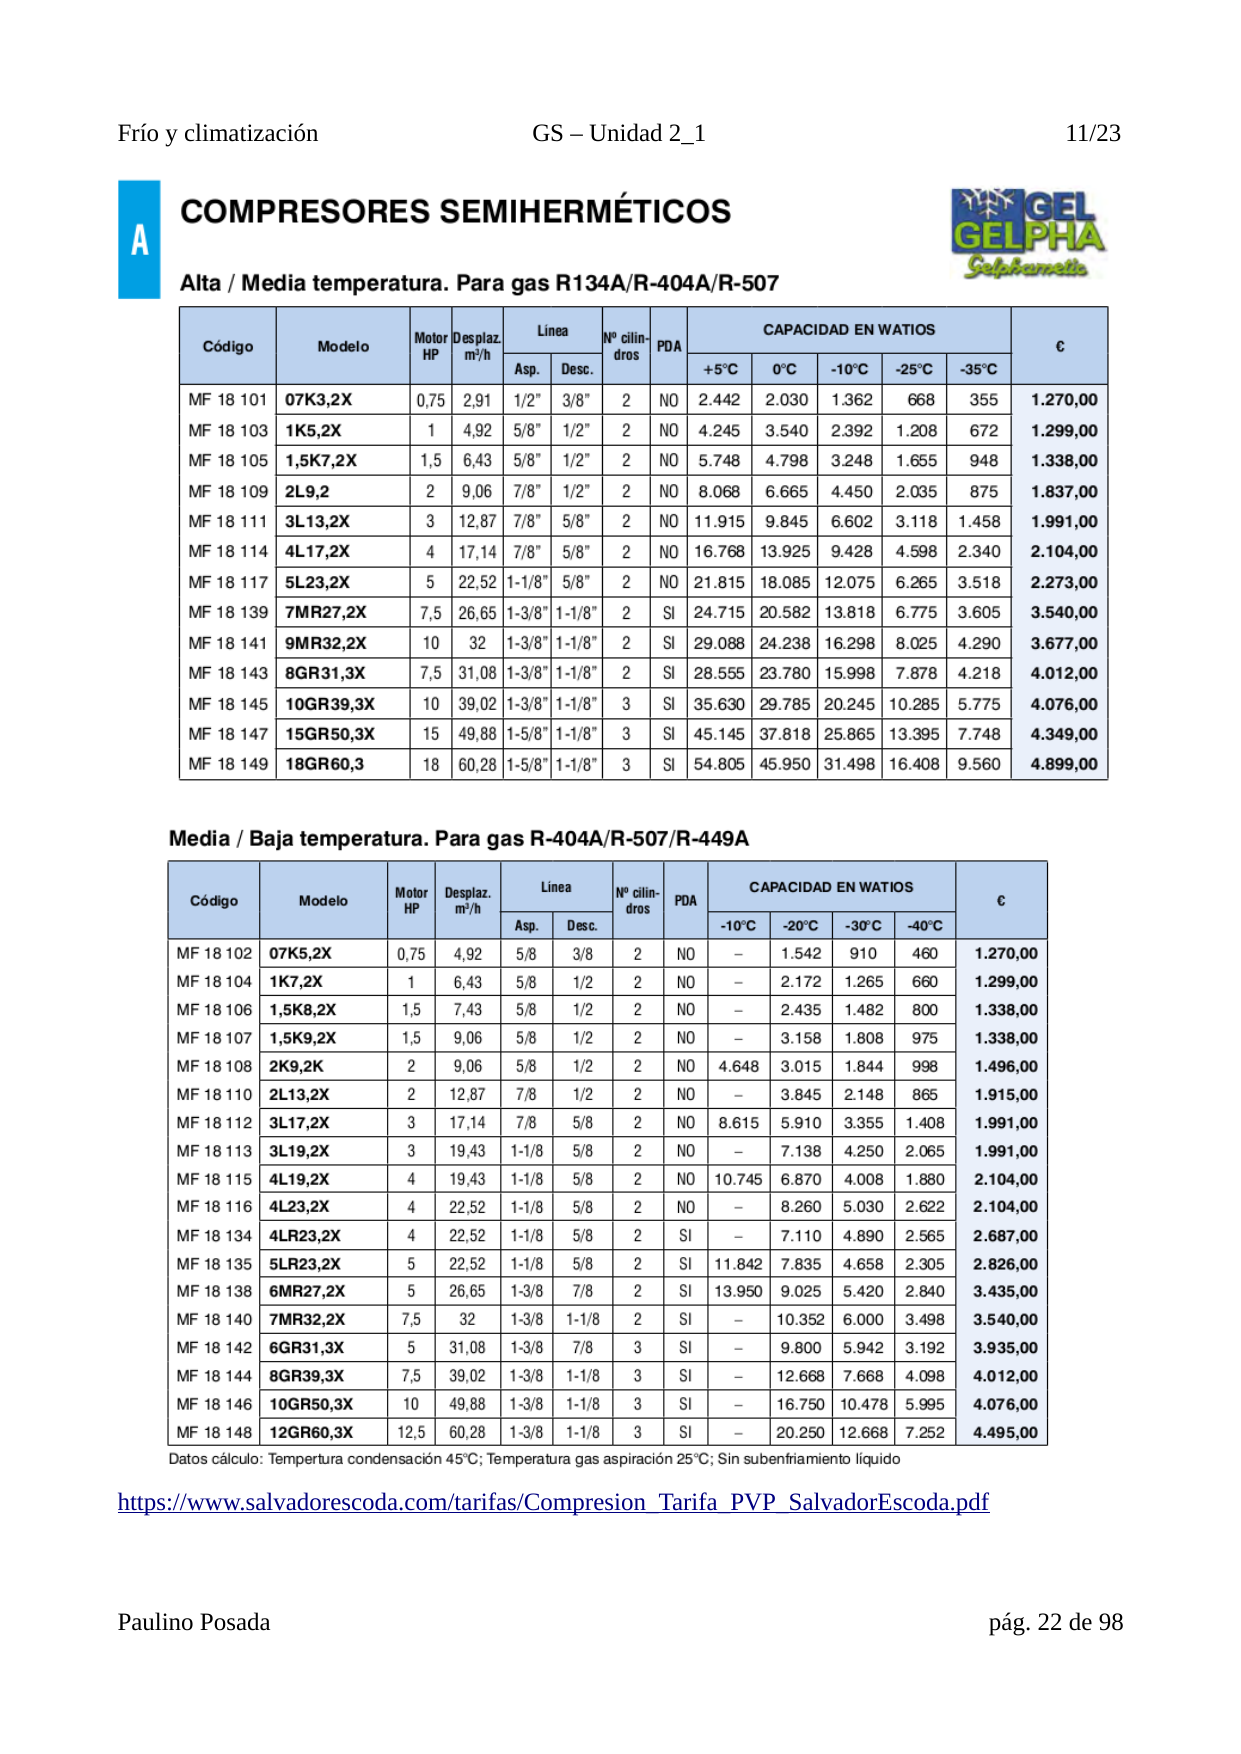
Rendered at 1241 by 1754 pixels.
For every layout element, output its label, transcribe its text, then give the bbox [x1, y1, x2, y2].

picture [118, 176, 1123, 796]
picture [132, 224, 148, 254]
text https://www.salvadorescoda.com/tarifas/Compresion_Tarifa_PVP_SalvadorEscoda.pdf [117, 1470, 1123, 1515]
picture [163, 822, 1064, 1473]
